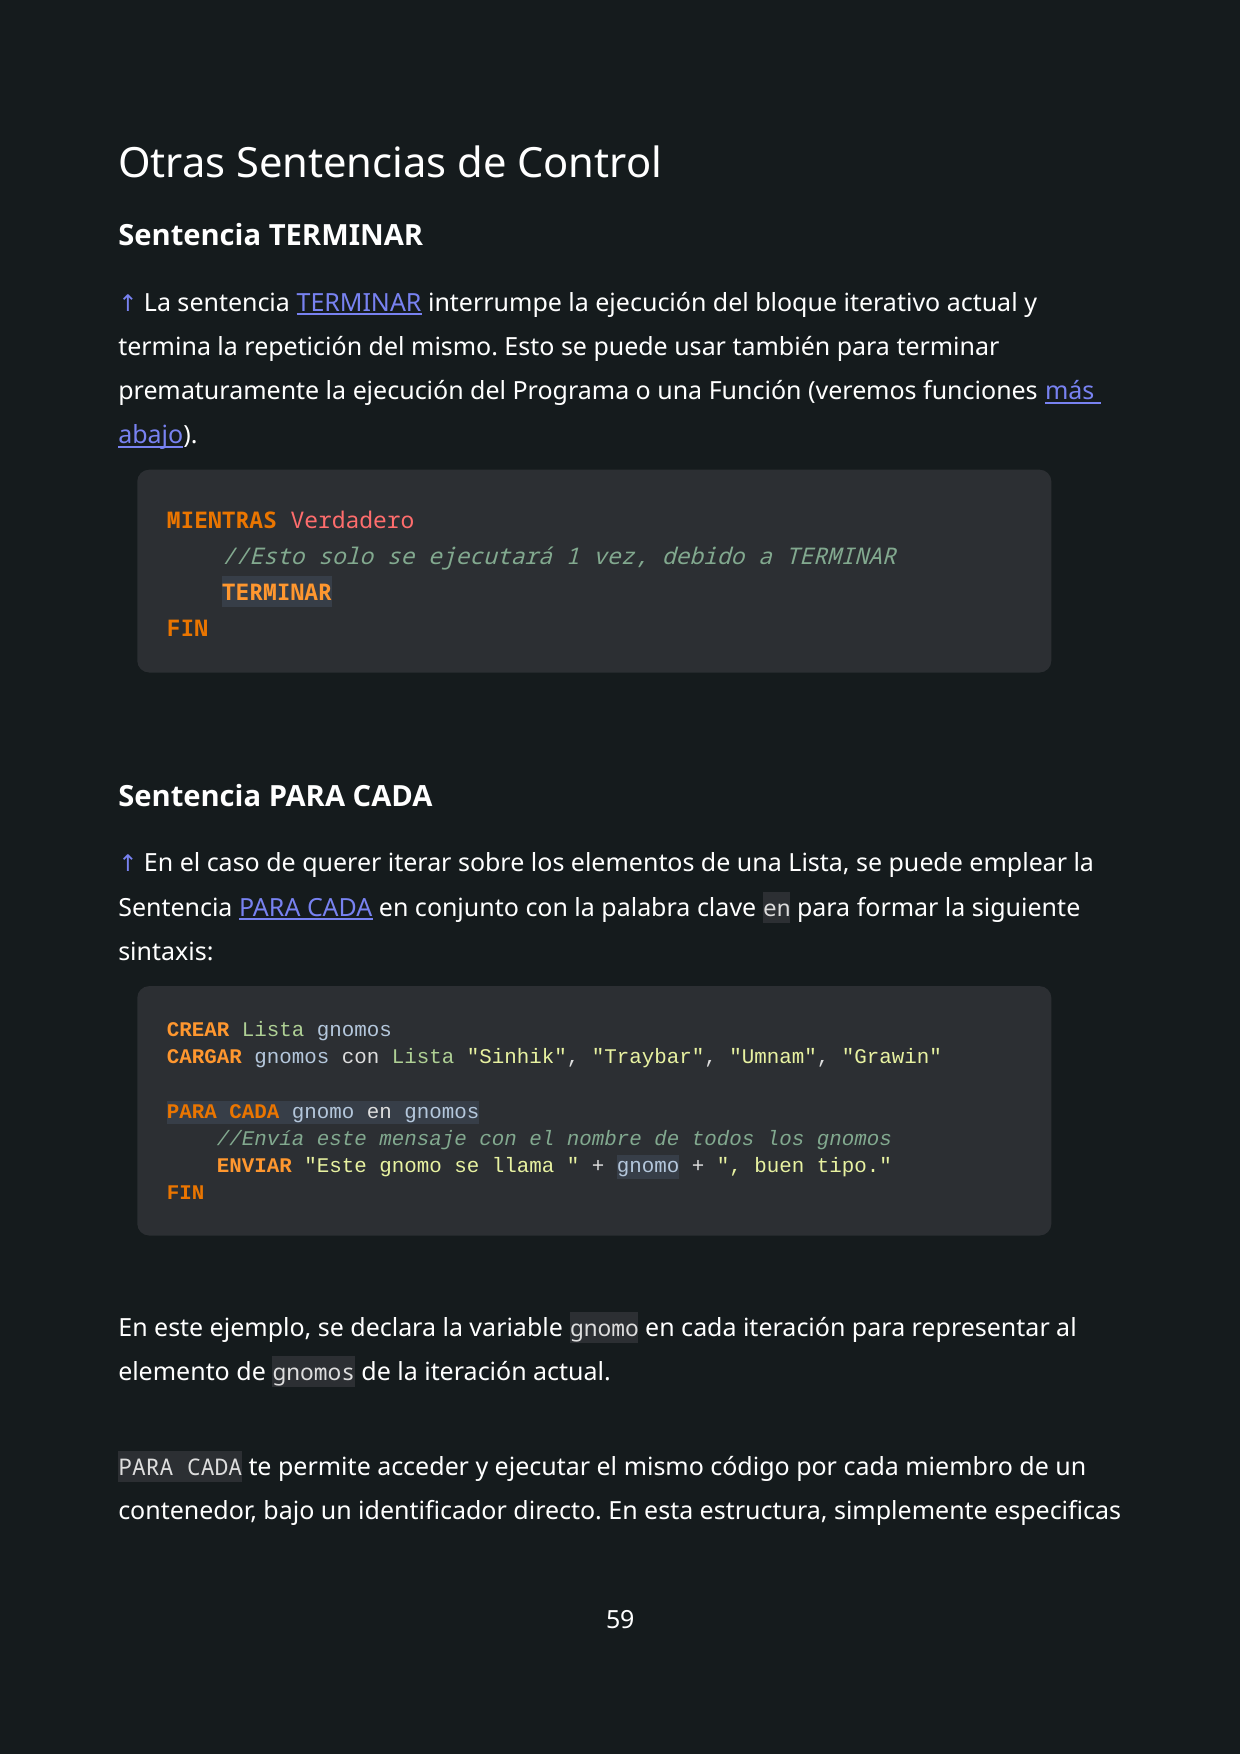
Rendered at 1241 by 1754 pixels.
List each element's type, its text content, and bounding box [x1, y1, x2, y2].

text ↑ En el caso de querer iterar sobre los elementos de una Lista, se puede emplear la Sentencia PARA CADA en conjunto con la palabra clave en para formar la siguiente sintaxis: [118, 845, 1122, 968]
subtitle Sentencia TERMINAR [118, 214, 1122, 254]
text En este ejemplo, se declara la variable gnomo en cada iteración para representar al elemento de gnomos de la iteración actual. [118, 1309, 1122, 1388]
text PARA CADA te permite acceder y ejecutar el mismo código por cada miembro de un contenedor, bajo un identificador directo. En esta estructura, simplemente especificas [118, 1448, 1122, 1527]
text ↑ La sentencia TERMINAR interrumpe la ejecución del bloque iterativo actual y termina la repetición del mismo. Esto se puede usar también para terminar prematuramente la ejecución del Programa o una Función (veremos funciones más abajo). [118, 284, 1122, 451]
subtitle Sentencia PARA CADA [118, 775, 1122, 815]
subtitle Otras Sentencias de Control [118, 133, 1122, 189]
